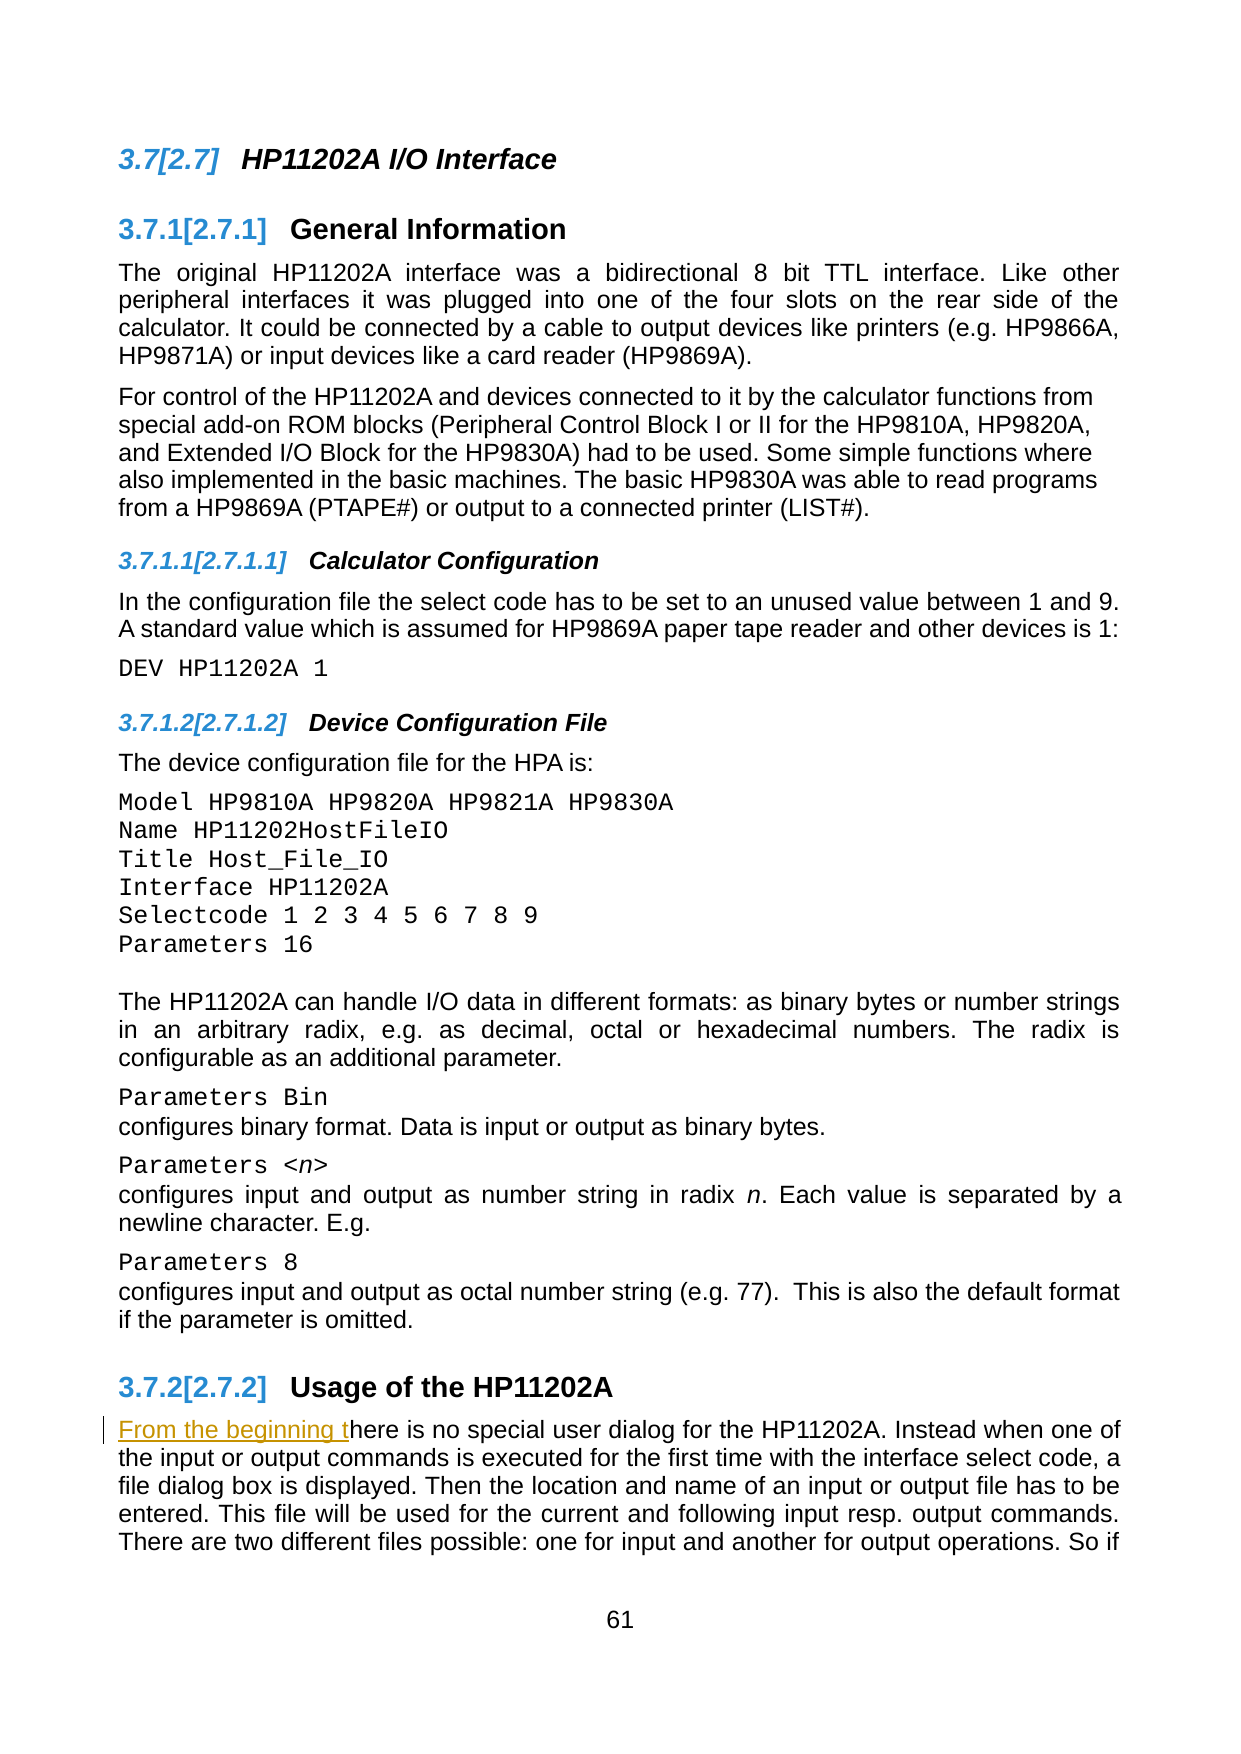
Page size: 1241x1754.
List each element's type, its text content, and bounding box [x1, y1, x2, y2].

text The HP11202A can handle I/O data in different formats: as binary bytes or number strings in an arbitrary radix, e.g. as decimal, octal or hexadecimal numbers. The radix is configurable as an additional parameter. [118, 988, 1122, 1072]
subtitle General Information [118, 213, 1122, 246]
text configures input and output as number string in radix n. Each value is separated by a newline character. E.g. [118, 1181, 1122, 1237]
text Title Host_File_IO [118, 846, 1122, 874]
text For control of the HP11202A and devices connected to it by the calculator functions from special add-on ROM blocks (Peripheral Control Block I or II for the HP9810A, HP9820A, and Extended I/O Block for the HP9830A) had to be used. Some simple functions where also implemented in the basic machines. The basic HP9830A was able to read programs from a HP9869A (PTAPE#) or output to a connected printer (LIST#). [118, 382, 1122, 522]
text configures input and output as octal number string (e.g. 77). This is also the default format if the parameter is omitted. [118, 1278, 1122, 1334]
subtitle HP11202A I/O Interface [118, 143, 1122, 176]
text Name HP11202HostFileIO [118, 818, 1122, 846]
text Parameters Bin [118, 1084, 1122, 1112]
text configures binary format. Data is input or output as binary bytes. [118, 1112, 1122, 1140]
text Model HP9810A HP9820A HP9821A HP9830A [118, 789, 1122, 818]
text Parameters 8 [118, 1249, 1122, 1278]
text In the configuration file the select code has to be set to an unused value between 1 and 9. A standard value which is assumed for HP9869A paper tape reader and other devices is 1: [118, 587, 1122, 643]
text From the beginning there is no special user dialog for the HP11202A. Instead when one of the input or output commands is executed for the first time with the interface select code, a file dialog box is displayed. Then the location and name of an input or output file has to be entered. This file will be used for the current and following input resp. output commands. There are two different files possible: one for input and another for output operations. So if [118, 1416, 1122, 1556]
subtitle Calculator Configuration [118, 547, 1122, 575]
text DEV HP11202A 1 [118, 656, 1122, 684]
text Selectcode 1 2 3 4 5 6 7 8 9 [118, 903, 1122, 931]
text Interface HP11202A [118, 874, 1122, 903]
text Parameters <n> [118, 1153, 1122, 1181]
text Parameters 16 [118, 931, 1122, 959]
subtitle Device Configuration File [118, 709, 1122, 737]
text The device configuration file for the HPA is: [118, 749, 1122, 777]
subtitle Usage of the HP11202A [118, 1371, 1122, 1404]
text The original HP11202A interface was a bidirectional 8 bit TTL interface. Like other peripheral interfaces it was plugged into one of the four slots on the rear side of the calculator. It could be connected by a cable to output devices like printers (e.g. HP9866A, HP9871A) or input devices like a card reader (HP9869A). [118, 258, 1122, 370]
